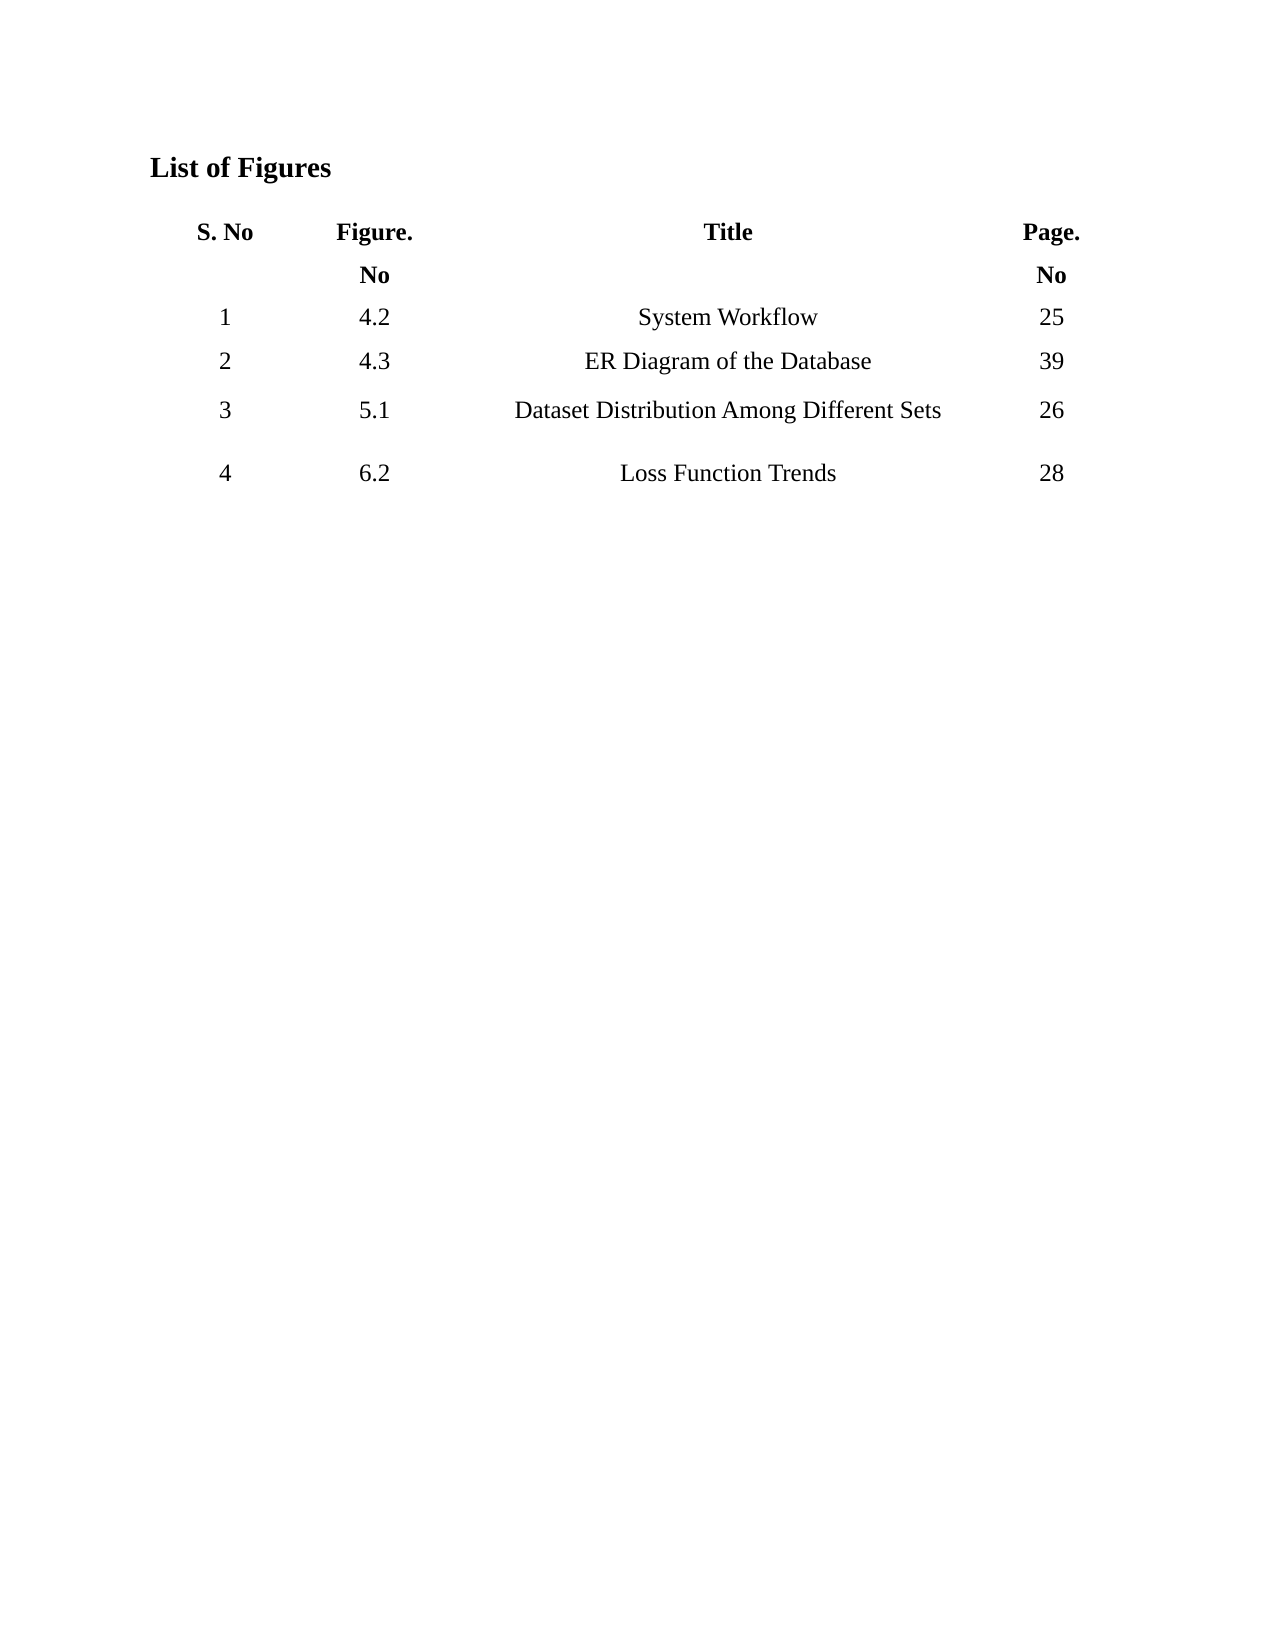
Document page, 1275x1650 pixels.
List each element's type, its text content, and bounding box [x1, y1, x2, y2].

text List of Figures [150, 150, 1125, 183]
table_cell ER Diagram of the Database [449, 346, 1007, 395]
table_cell 3 [151, 395, 300, 458]
table_cell 26 [1007, 395, 1096, 458]
table_cell 4.2 [300, 302, 449, 346]
table_cell 25 [1007, 302, 1096, 346]
table_cell 6.2 [300, 458, 449, 502]
table_cell 1 [151, 302, 300, 346]
table_header Page. No [1007, 217, 1096, 302]
table_cell 4.3 [300, 346, 449, 395]
table_cell 39 [1007, 346, 1096, 395]
table_header Title [449, 217, 1007, 302]
table_cell 5.1 [300, 395, 449, 458]
table_cell 28 [1007, 458, 1096, 502]
table_header Figure. No [300, 217, 449, 302]
table_cell 2 [151, 346, 300, 395]
table_header S. No [151, 217, 300, 302]
table_cell 4 [151, 458, 300, 502]
table_cell Loss Function Trends [449, 458, 1007, 502]
table_cell Dataset Distribution Among Different Sets [449, 395, 1007, 458]
table_cell System Workflow [449, 302, 1007, 346]
